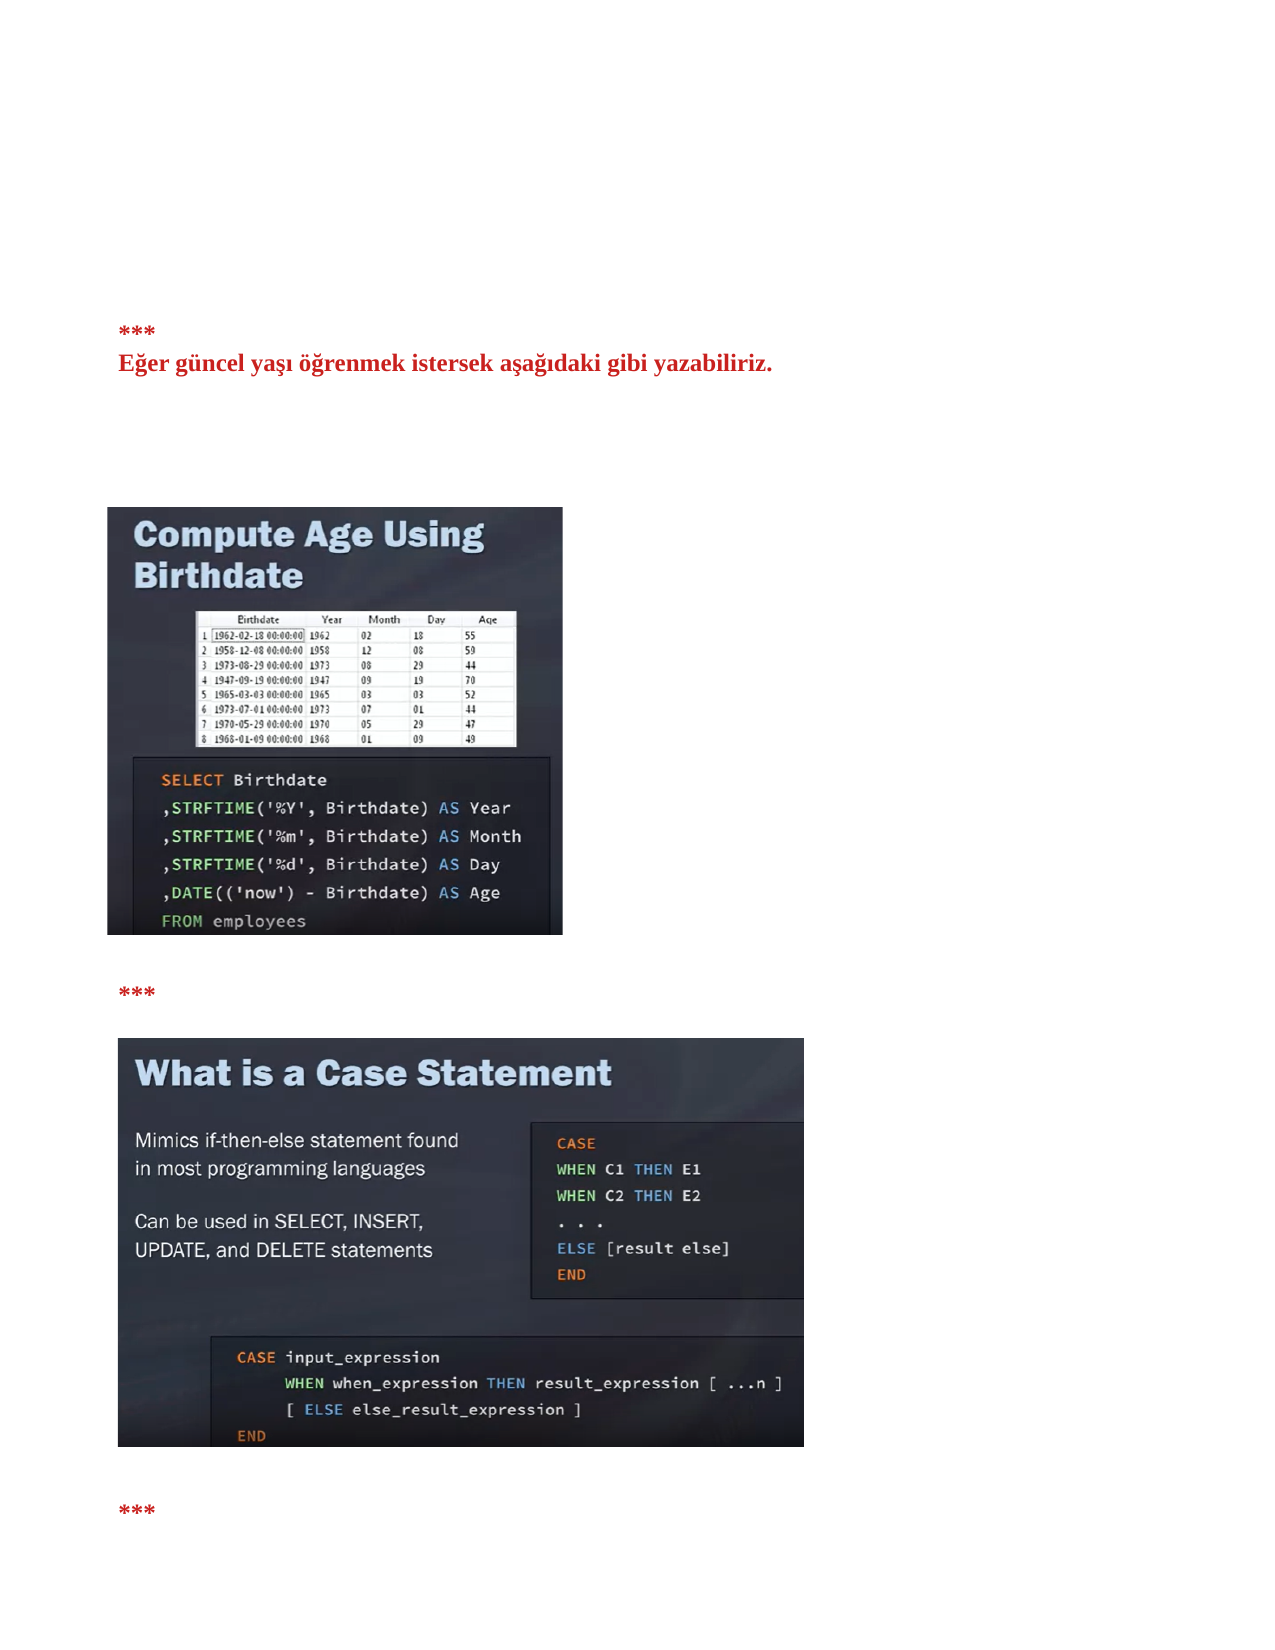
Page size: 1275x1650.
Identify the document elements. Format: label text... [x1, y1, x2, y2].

text *** [118, 319, 1157, 348]
text Eğer güncel yaşı öğrenmek istersek aşağıdaki gibi yazabiliriz. [118, 348, 1157, 377]
picture [117, 1038, 804, 1447]
text *** [118, 1498, 1157, 1527]
text *** [118, 981, 1157, 1009]
picture [107, 507, 563, 935]
